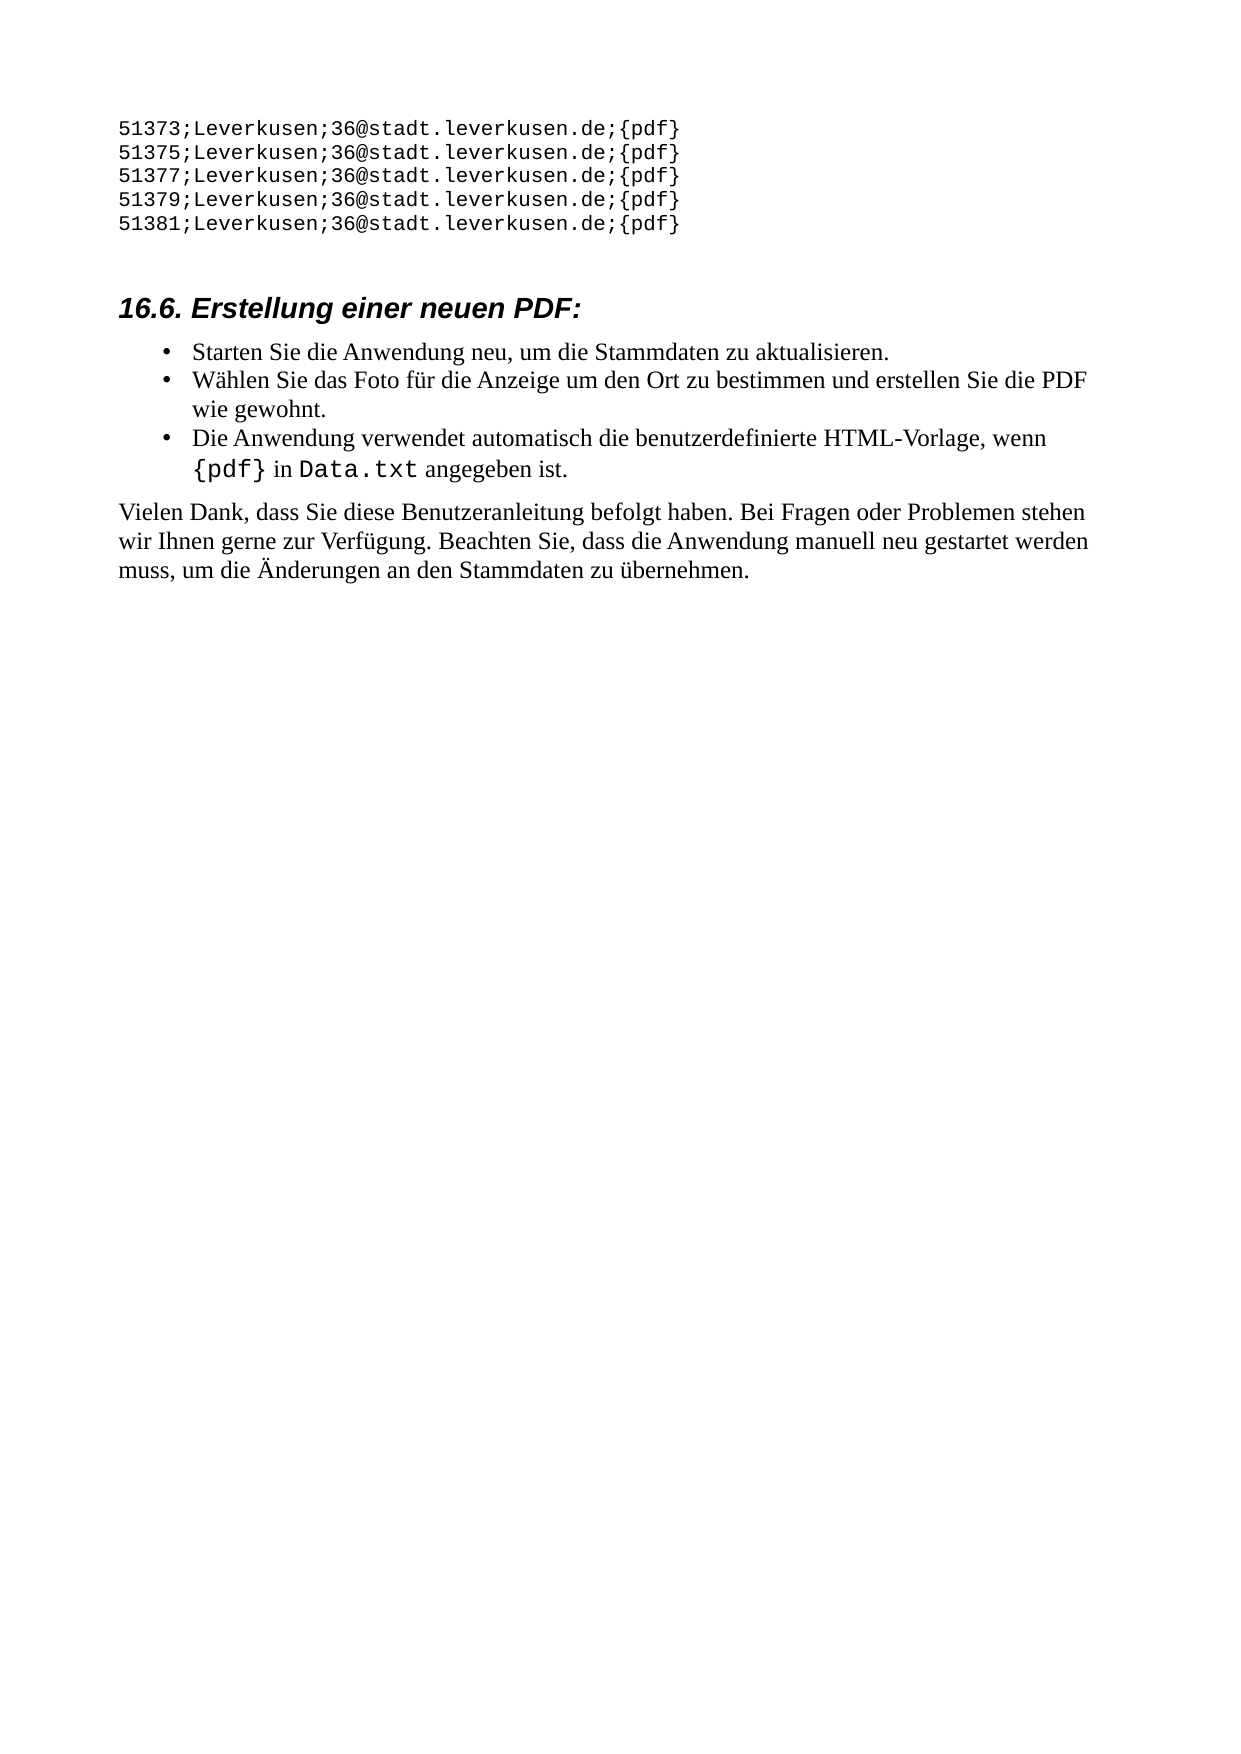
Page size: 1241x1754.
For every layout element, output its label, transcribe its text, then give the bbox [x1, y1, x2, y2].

list Starten Sie die Anwendung neu, um die Stammdaten zu aktualisieren. [162, 337, 1122, 366]
text 51373;Leverkusen;36@stadt.leverkusen.de;{pdf} [118, 118, 1122, 142]
list Wählen Sie das Foto für die Anzeige um den Ort zu bestimmen und erstellen Sie die PDF wie gewohnt. [162, 366, 1122, 423]
subtitle 16.6. Erstellung einer neuen PDF: [118, 291, 1122, 324]
list Die Anwendung verwendet automatisch die benutzerdefinierte HTML-Vorlage, wenn {pdf} in Data.txt angegeben ist. [162, 423, 1122, 485]
text 51377;Leverkusen;36@stadt.leverkusen.de;{pdf} [118, 165, 1122, 189]
text 51375;Leverkusen;36@stadt.leverkusen.de;{pdf} [118, 142, 1122, 165]
text Vielen Dank, dass Sie diese Benutzeranleitung befolgt haben. Bei Fragen oder Problemen stehen wir Ihnen gerne zur Verfügung. Beachten Sie, dass die Anwendung manuell neu gestartet werden muss, um die Änderungen an den Stammdaten zu übernehmen. [118, 497, 1122, 583]
text 51379;Leverkusen;36@stadt.leverkusen.de;{pdf} [118, 189, 1122, 213]
text 51381;Leverkusen;36@stadt.leverkusen.de;{pdf} [118, 213, 1122, 236]
